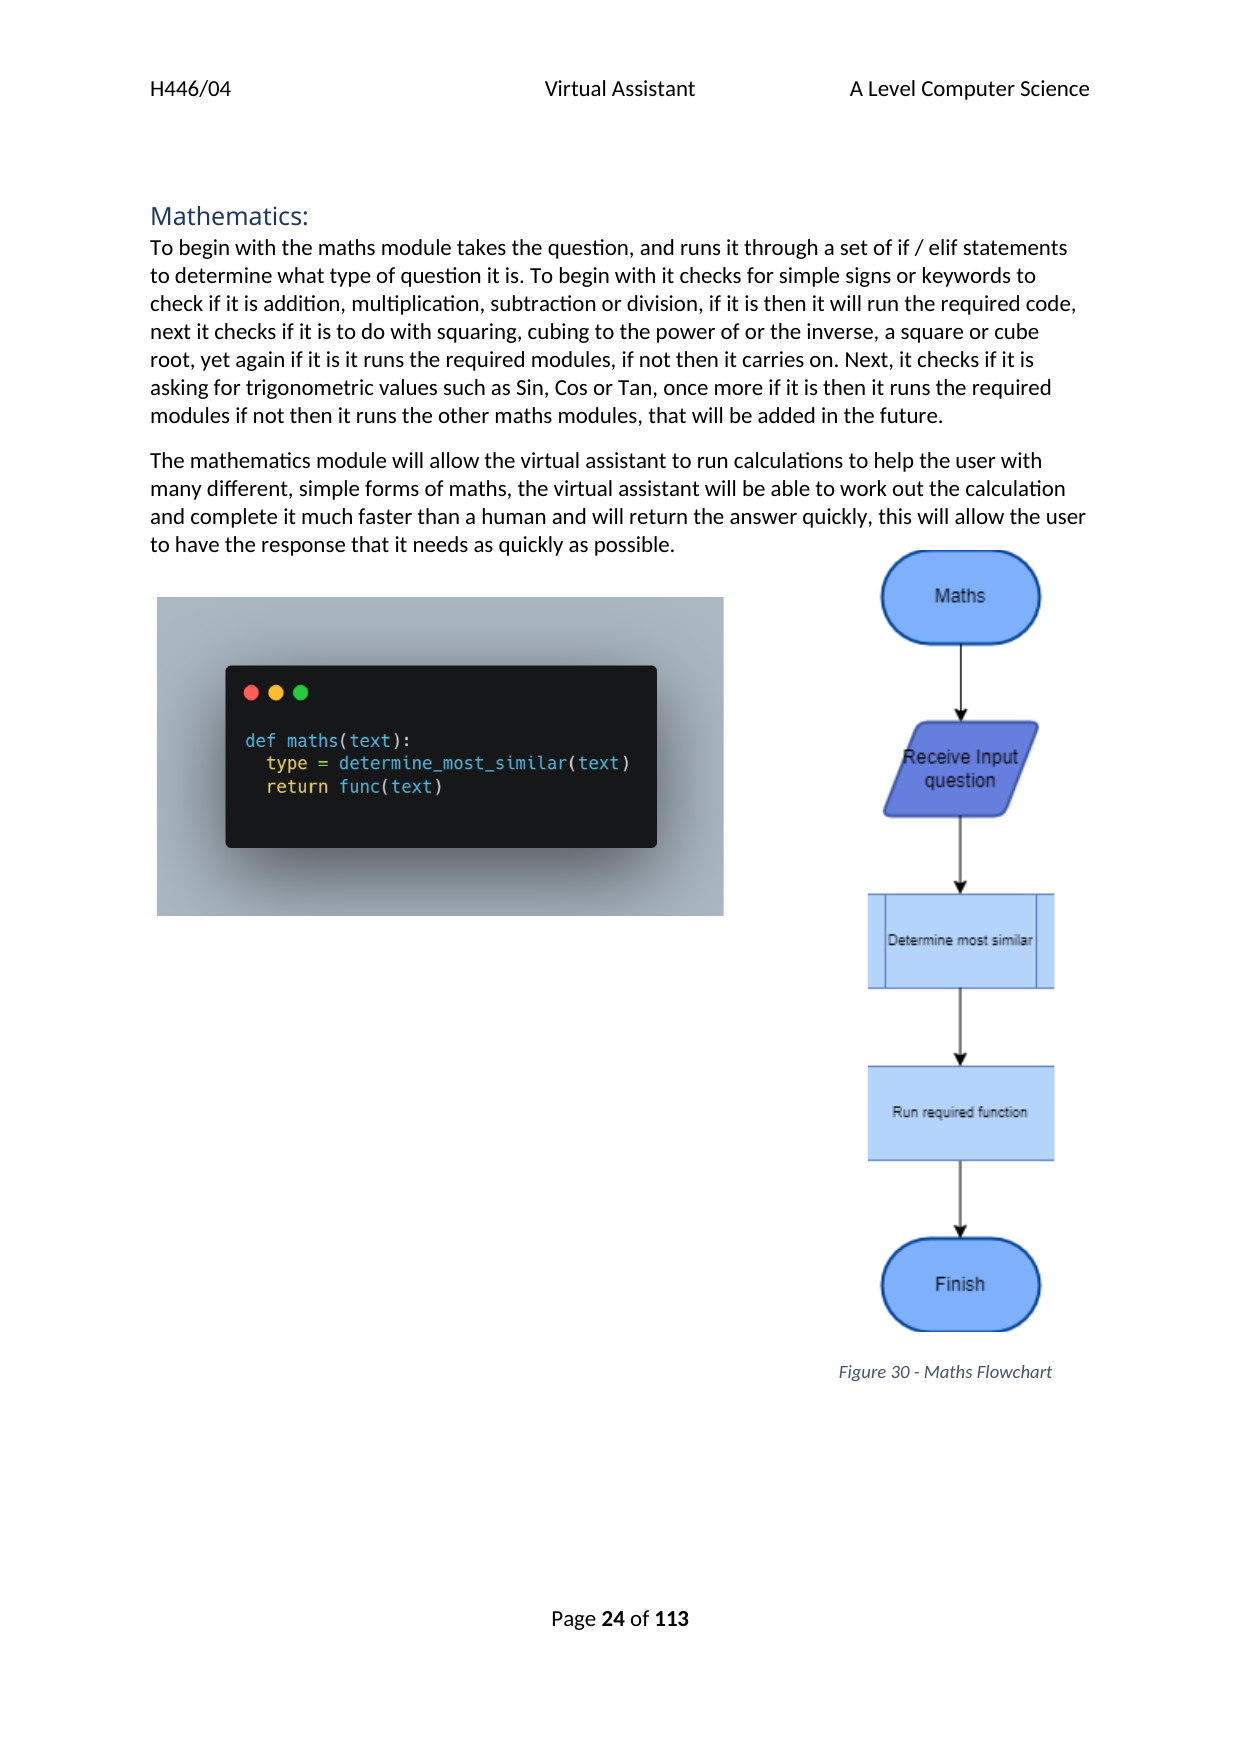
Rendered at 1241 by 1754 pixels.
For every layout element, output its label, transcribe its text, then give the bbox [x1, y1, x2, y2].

text To begin with the maths module takes the question, and runs it through a set of if / elif statements to determine what type of question it is. To begin with it checks for simple signs or keywords to check if it is addition, multiplication, subtraction or division, if it is then it will run the required code, next it checks if it is to do with squaring, cubing to the power of or the inverse, a square or cube root, yet again if it is it runs the required modules, if not then it carries on. Next, it checks if it is asking for trigonometric values such as Sin, Cos or Tan, once more if it is then it runs the required modules if not then it runs the other maths modules, that will be added in the future. [150, 233, 1090, 429]
text The mathematics module will allow the virtual assistant to run calculations to help the user with many different, simple forms of maths, the virtual assistant will be able to work out the calculation and complete it much faster than a human and will return the answer quickly, this will allow the user to have the response that it needs as quickly as possible. [150, 446, 1090, 558]
text Figure 30 - Maths Flowchart [839, 1360, 1090, 1383]
subtitle Mathematics: [150, 199, 1090, 233]
